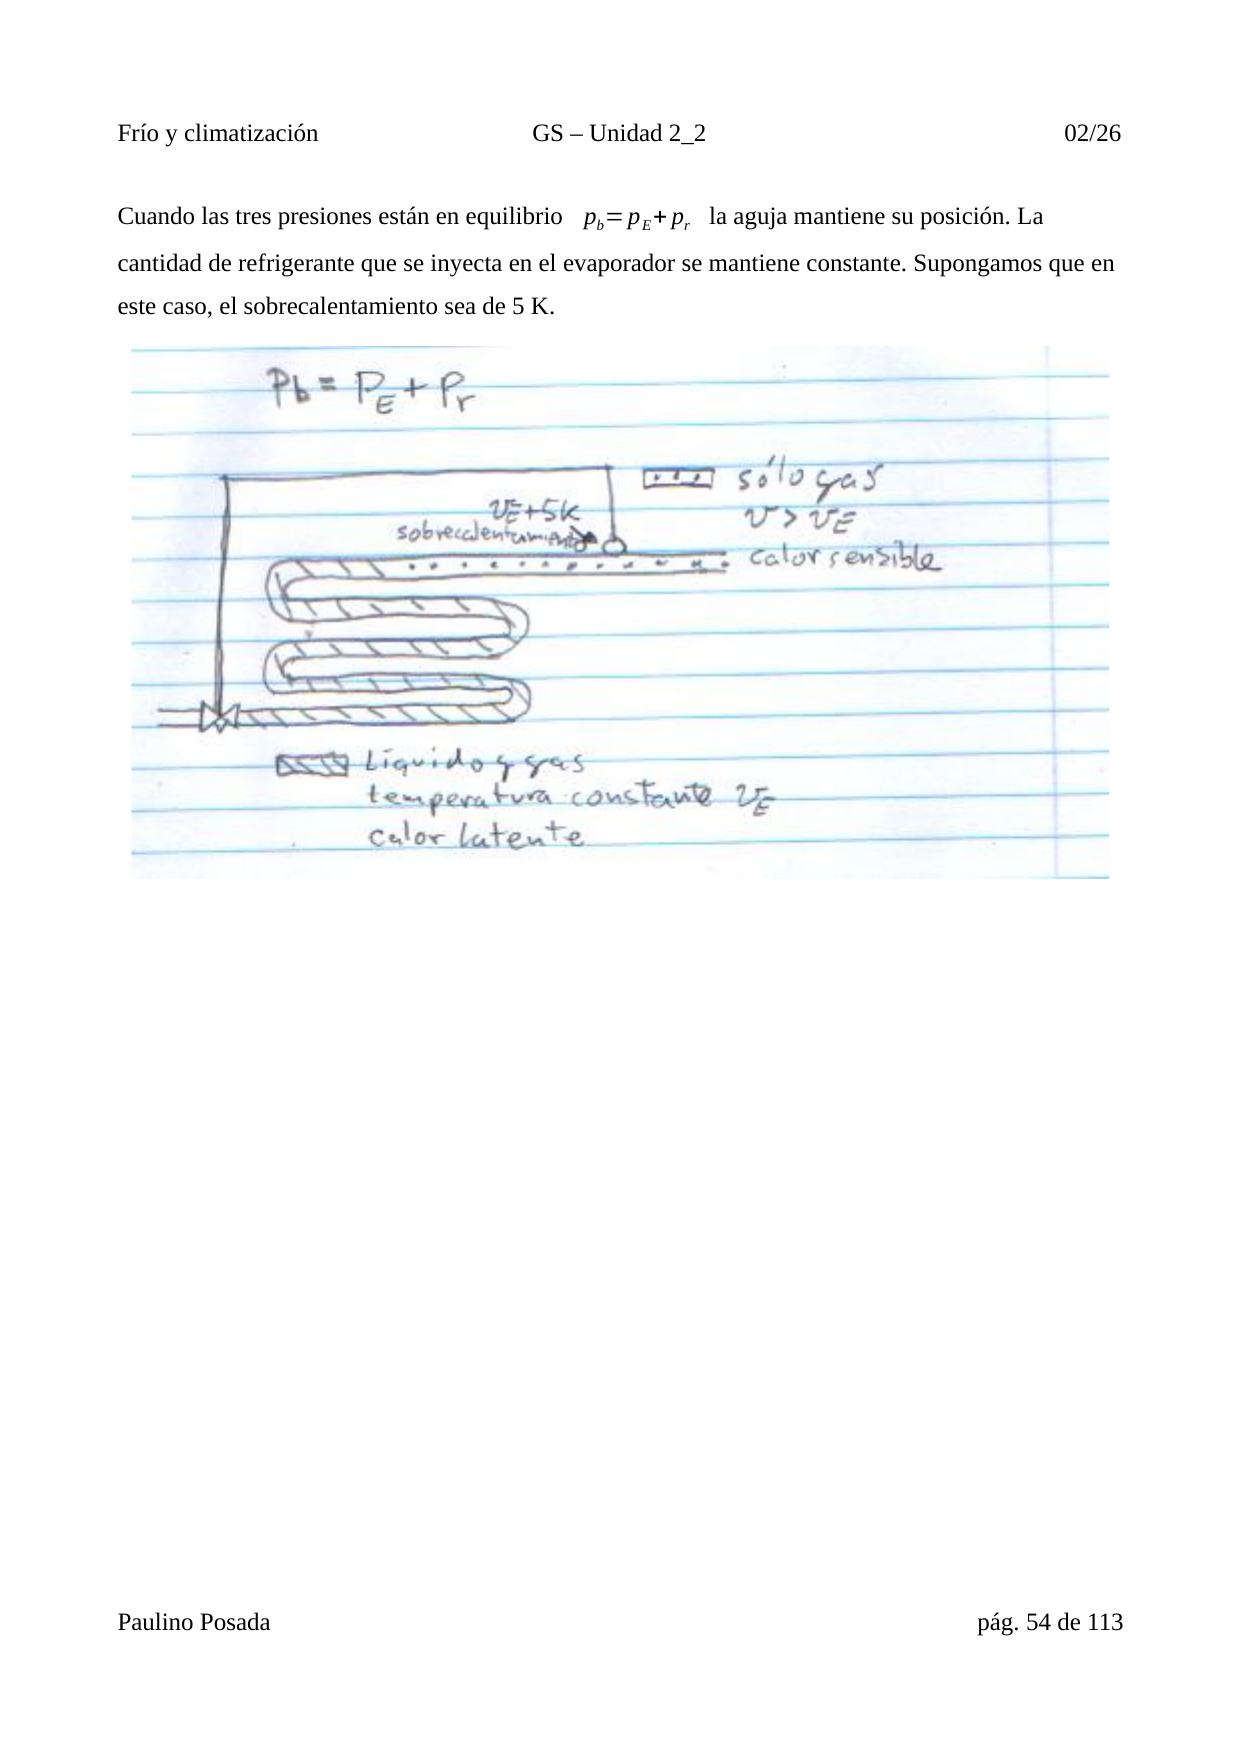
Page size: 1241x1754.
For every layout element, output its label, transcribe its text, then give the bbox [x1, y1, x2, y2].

text Cuando las tres presiones están en equilibriola aguja mantiene su posición. La cantidad de refrigerante que se inyecta en el evaporador se mantiene constante. Supongamos que en este caso, el sobrecalentamiento sea de 5 K. [117, 201, 1123, 320]
picture [131, 346, 1110, 879]
